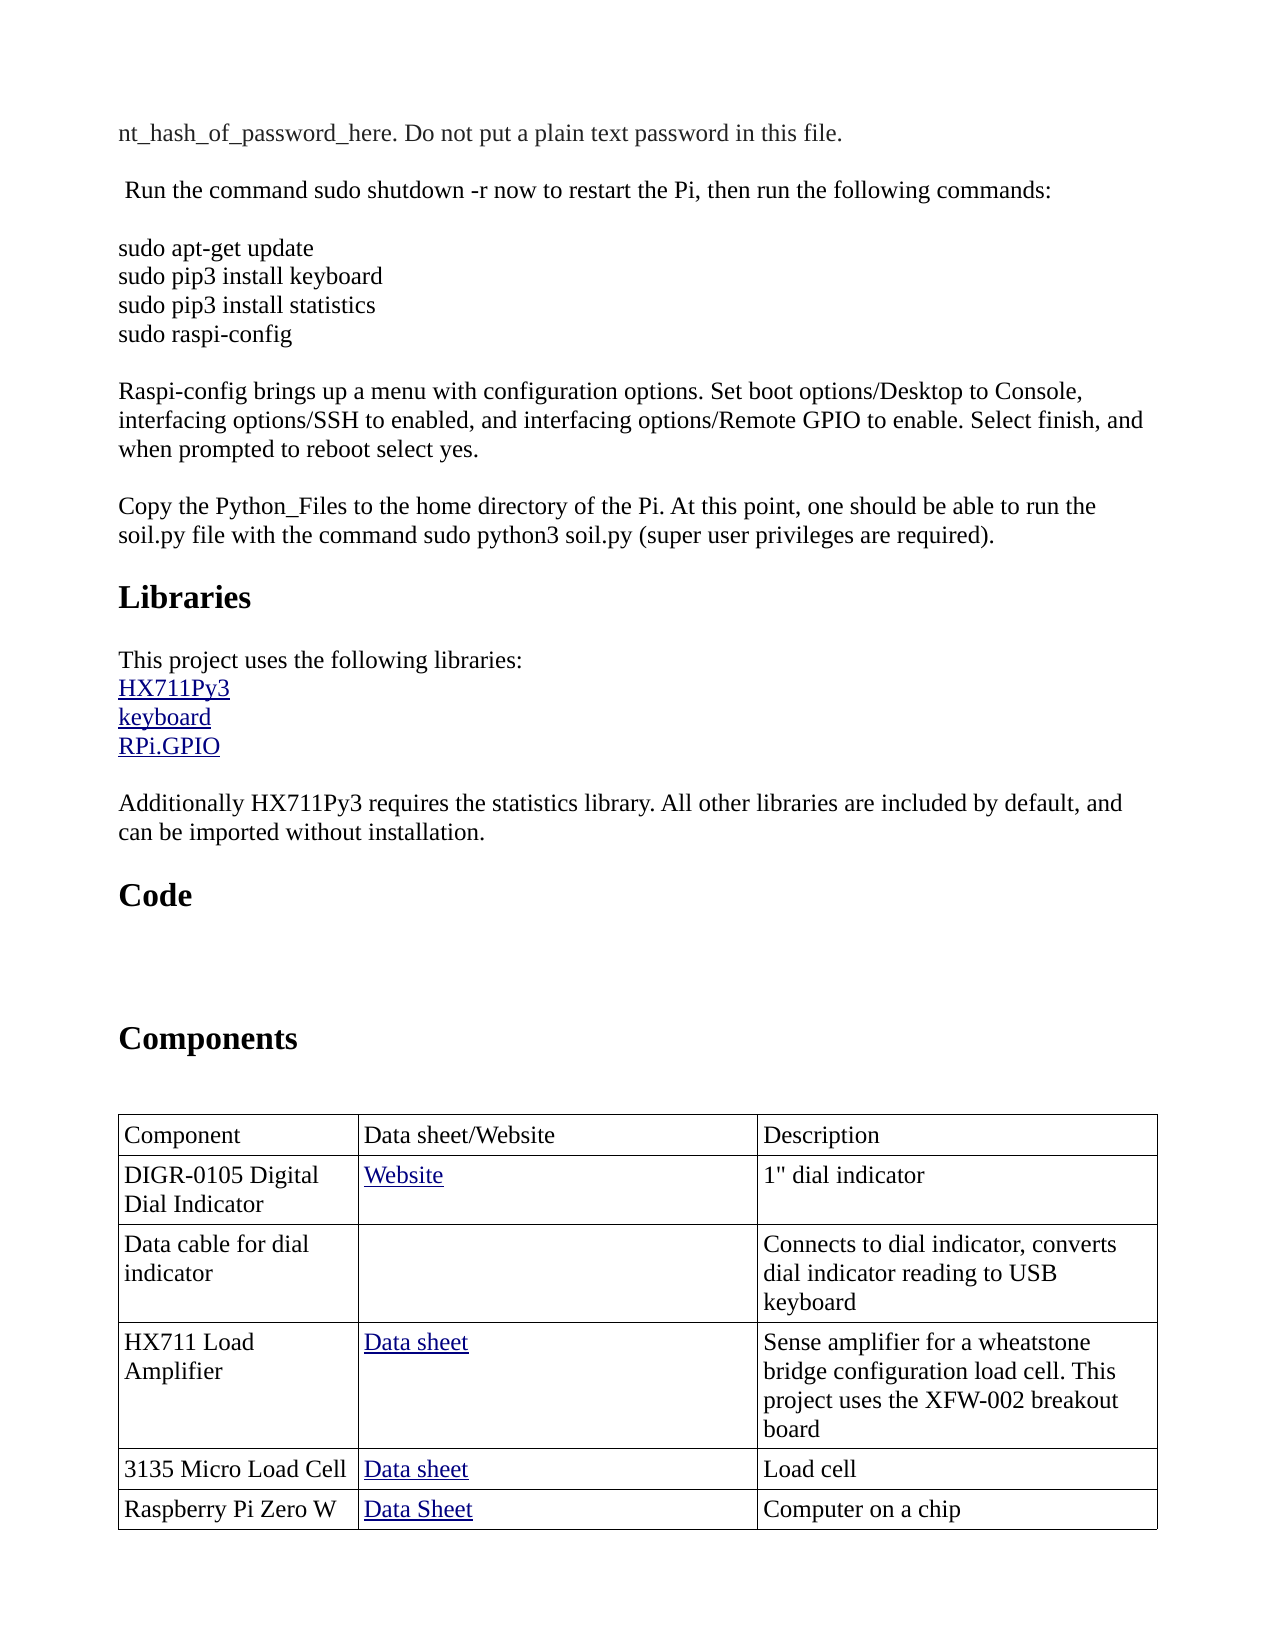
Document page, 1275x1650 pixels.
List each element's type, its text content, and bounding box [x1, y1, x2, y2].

table_cell Data sheet [359, 1449, 757, 1488]
table_header Component [119, 1115, 358, 1155]
table_cell Website [359, 1156, 757, 1224]
table_cell Sense amplifier for a wheatstone bridge configuration load cell. This project uses the XFW-002 breakout board [758, 1323, 1157, 1448]
table_cell Computer on a chip [758, 1490, 1157, 1529]
table_cell DIGR-0105 Digital Dial Indicator [119, 1156, 358, 1224]
text Raspi-config brings up a menu with configuration options. Set boot options/Desktop to Console, interfacing options/SSH to enabled, and interfacing options/Remote GPIO to enable. Select finish, and when prompted to reboot select yes. [118, 376, 1157, 463]
text Code [118, 875, 1157, 913]
text Additionally HX711Py3 requires the statistics library. All other libraries are included by default, and can be imported without installation. [118, 788, 1157, 846]
table_header Data sheet/Website [359, 1115, 757, 1155]
text Components [118, 1018, 1157, 1057]
table_cell Data sheet [359, 1323, 757, 1448]
table_cell Connects to dial indicator, converts dial indicator reading to USB keyboard [758, 1225, 1157, 1322]
text sudo apt-get update [118, 233, 1157, 261]
table_cell Data cable for dial indicator [119, 1225, 358, 1322]
text Run the command sudo shutdown -r now to restart the Pi, then run the following commands: [118, 175, 1157, 204]
text Copy the Python_Files to the home directory of the Pi. At this point, one should be able to run the soil.py file with the command sudo python3 soil.py (super user privileges are required). [118, 491, 1157, 549]
table_cell 3135 Micro Load Cell [119, 1449, 358, 1488]
text HX711Py3 [118, 673, 1157, 702]
table_cell HX711 Load Amplifier [119, 1323, 358, 1448]
table_cell [359, 1225, 757, 1322]
table_cell Raspberry Pi Zero W [119, 1490, 358, 1529]
text sudo pip3 install keyboard [118, 261, 1157, 290]
text This project uses the following libraries: [118, 645, 1157, 673]
table_cell 1" dial indicator [758, 1156, 1157, 1224]
text Libraries [118, 578, 1157, 616]
table_cell Data Sheet [359, 1490, 757, 1529]
text sudo pip3 install statistics [118, 290, 1157, 319]
text nt_hash_of_password_here. Do not put a plain text password in this file. [118, 118, 1157, 147]
table_header Description [758, 1115, 1157, 1155]
text sudo raspi-config [118, 319, 1157, 348]
text RPi.GPIO [118, 731, 1157, 760]
text keyboard [118, 702, 1157, 731]
table_cell Load cell [758, 1449, 1157, 1488]
